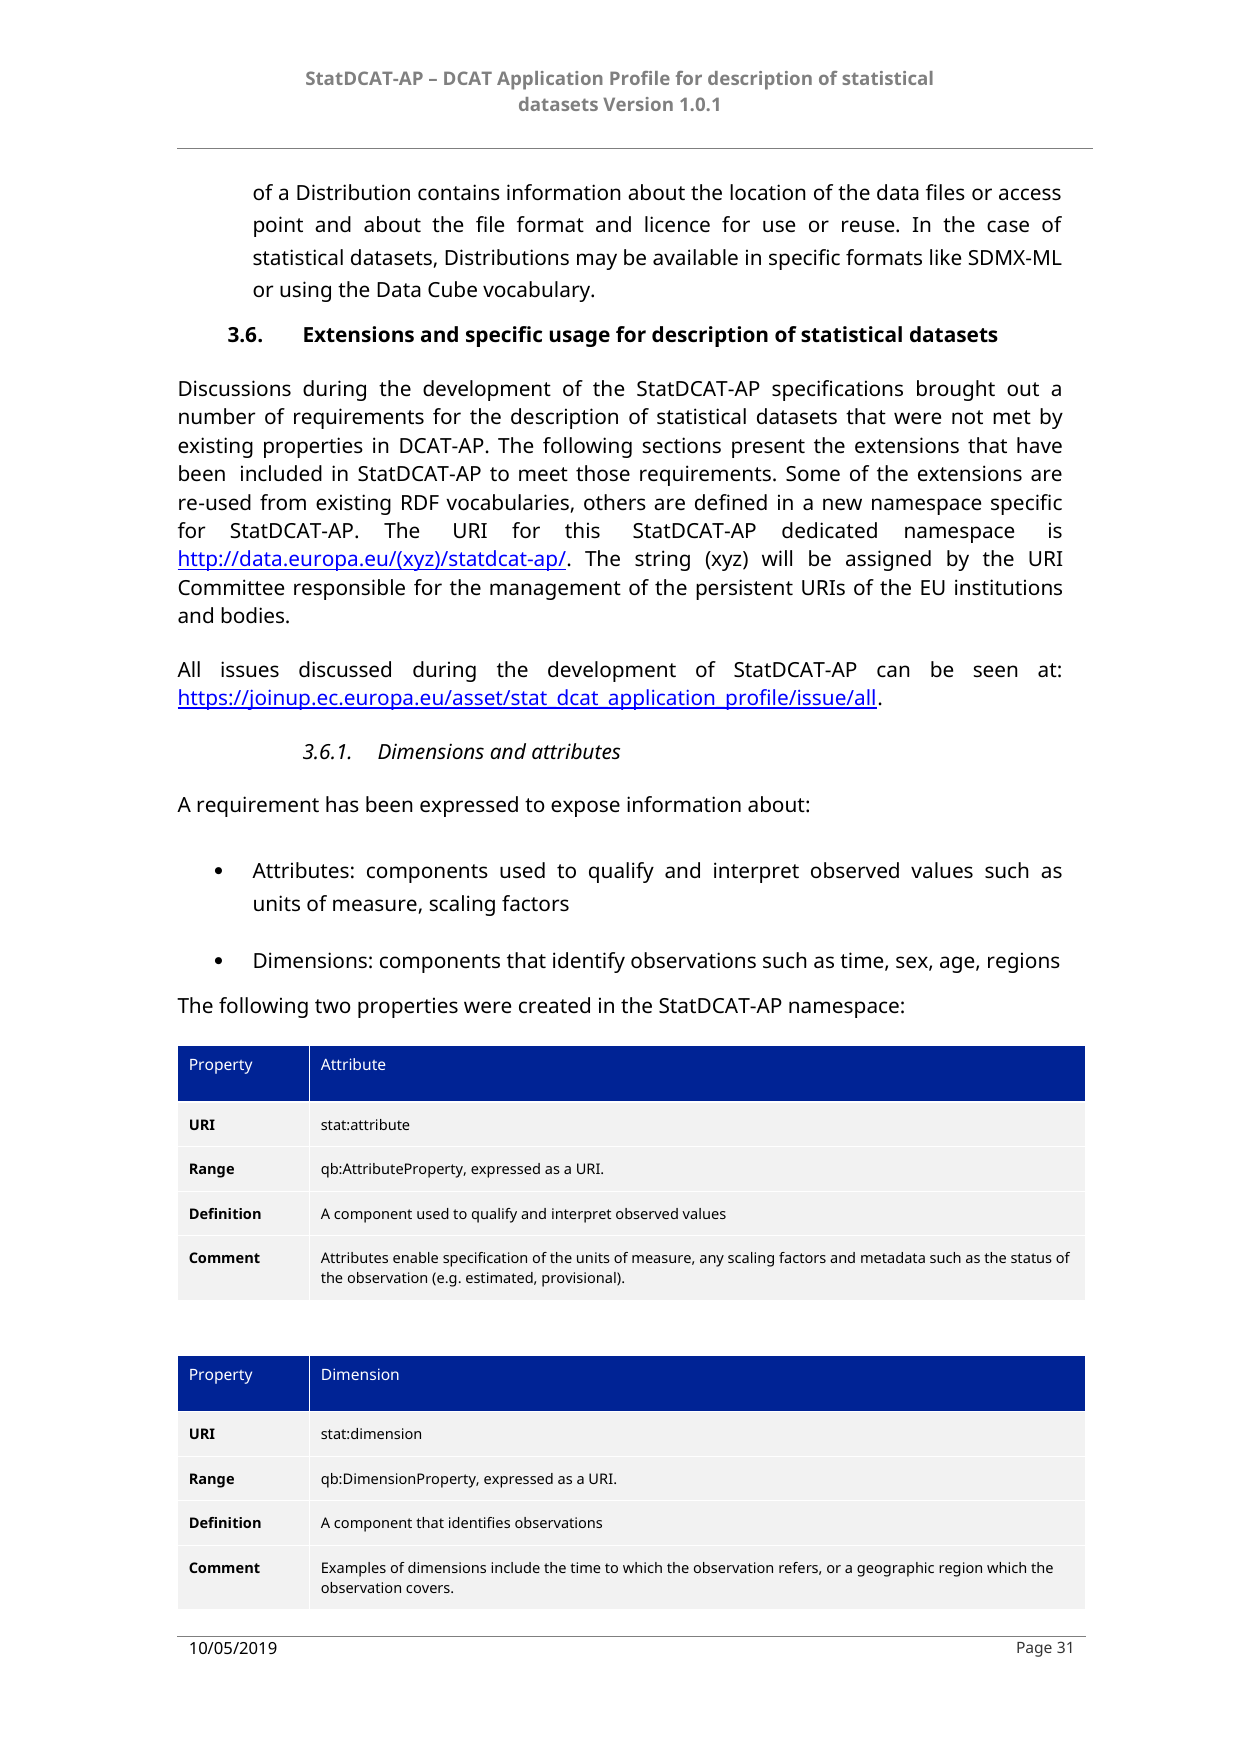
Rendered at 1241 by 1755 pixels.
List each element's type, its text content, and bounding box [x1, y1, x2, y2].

table_header Attribute [310, 1046, 1085, 1101]
table_cell A component that identifies observations [310, 1501, 1085, 1545]
table_cell Examples of dimensions include the time to which the observation refers, or a geographic region which the observation covers. [310, 1546, 1085, 1609]
table_cell Attributes enable specification of the units of measure, any scaling factors and metadata such as the status of the observation (e.g. estimated, provisional). [310, 1236, 1085, 1300]
subtitle Extensions and specific usage for description of statistical datasets [227, 321, 1063, 349]
list Attributes: components used to qualify and interpret observed values such as units of measure, scaling factors [215, 856, 1063, 917]
table_header Property [178, 1356, 309, 1411]
table_cell A component used to qualify and interpret observed values [310, 1192, 1085, 1235]
table_cell qb:DimensionProperty, expressed as a URI. [310, 1457, 1085, 1500]
text The following two properties were created in the StatDCAT-AP namespace: [177, 991, 1063, 1020]
table_cell Range [178, 1457, 309, 1500]
table_cell stat:dimension [310, 1412, 1085, 1456]
table_cell URI [178, 1412, 309, 1456]
table_cell Definition [178, 1501, 309, 1545]
list of a Distribution contains information about the location of the data files or access point and about the file format and licence for use or reuse. In the case of statistical datasets, Distributions may be available in specific formats like SDMX-ML or using the Data Cube vocabulary. [215, 178, 1063, 304]
table_cell Comment [178, 1546, 309, 1609]
subtitle Dimensions and attributes [302, 737, 1063, 765]
table_cell Range [178, 1147, 309, 1191]
text All issues discussed during the development of StatDCAT-AP can be seen at: https://joinup.ec.europa.eu/asset/stat_dcat_application_profile/issue/all. [177, 655, 1063, 712]
table_header Dimension [310, 1356, 1085, 1411]
table_cell qb:AttributeProperty, expressed as a URI. [310, 1147, 1085, 1191]
text A requirement has been expressed to expose information about: [177, 790, 1063, 819]
table_cell Definition [178, 1192, 309, 1235]
table_cell stat:attribute [310, 1103, 1085, 1146]
table_cell URI [178, 1103, 309, 1146]
list Dimensions: components that identify observations such as time, sex, age, regions [215, 946, 1063, 975]
text Discussions during the development of the StatDCAT-AP specifications brought out a number of requirements for the description of statistical datasets that were not met by existing properties in DCAT-AP. The following sections present the extensions that have been included in StatDCAT-AP to meet those requirements. Some of the extensions are re-used from existing RDF vocabularies, others are defined in a new namespace specific for StatDCAT-AP. The URI for this StatDCAT-AP dedicated namespace is http://data.europa.eu/(xyz)/statdcat-ap/. The string (xyz) will be assigned by the URI Committee responsible for the management of the persistent URIs of the EU institutions and bodies. [177, 374, 1063, 630]
table_cell Comment [178, 1236, 309, 1300]
table_header Property [178, 1046, 309, 1101]
